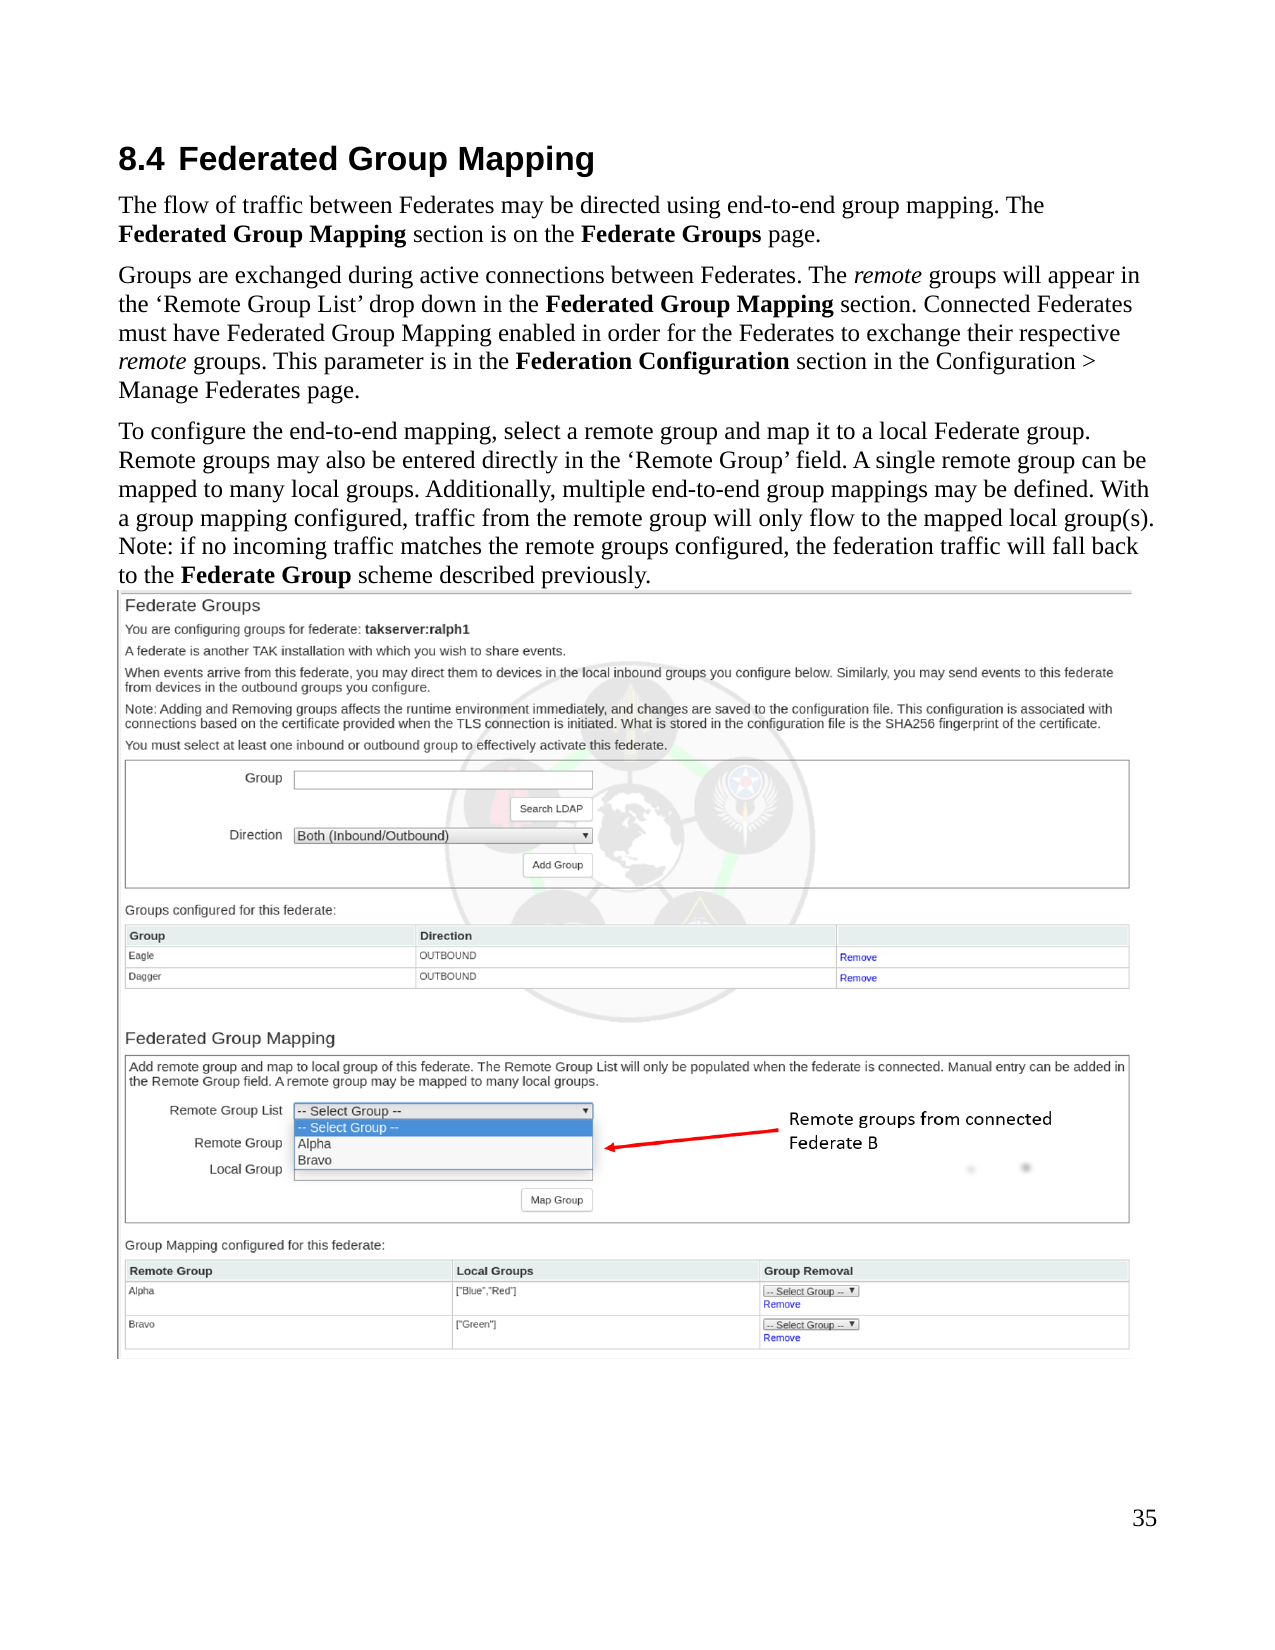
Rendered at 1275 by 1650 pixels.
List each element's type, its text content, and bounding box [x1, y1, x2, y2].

text The flow of traffic between Federates may be directed using end-to-end group mapping. The Federated Group Mapping section is on the Federate Groups page. [118, 190, 1157, 248]
text Groups are exchanged during active connections between Federates. The remote groups will appear in the ‘Remote Group List’ drop down in the Federated Group Mapping section. Connected Federates must have Federated Group Mapping enabled in order for the Federates to exchange their respective remote groups. This parameter is in the Federation Configuration section in the Configuration > Manage Federates page. [118, 260, 1157, 404]
subtitle Federated Group Mapping [118, 139, 1157, 178]
text To configure the end-to-end mapping, select a remote group and map it to a local Federate group. Remote groups may also be entered directly in the ‘Remote Group’ field. A single remote group can be mapped to many local groups. Additionally, multiple end-to-end group mappings may be defined. With a group mapping configured, traffic from the remote group will only flow to the mapped local group(s). Note: if no incoming traffic matches the remote groups configured, the federation traffic will fall back to the Federate Group scheme described previously. [118, 416, 1157, 589]
picture [117, 590, 1132, 1359]
